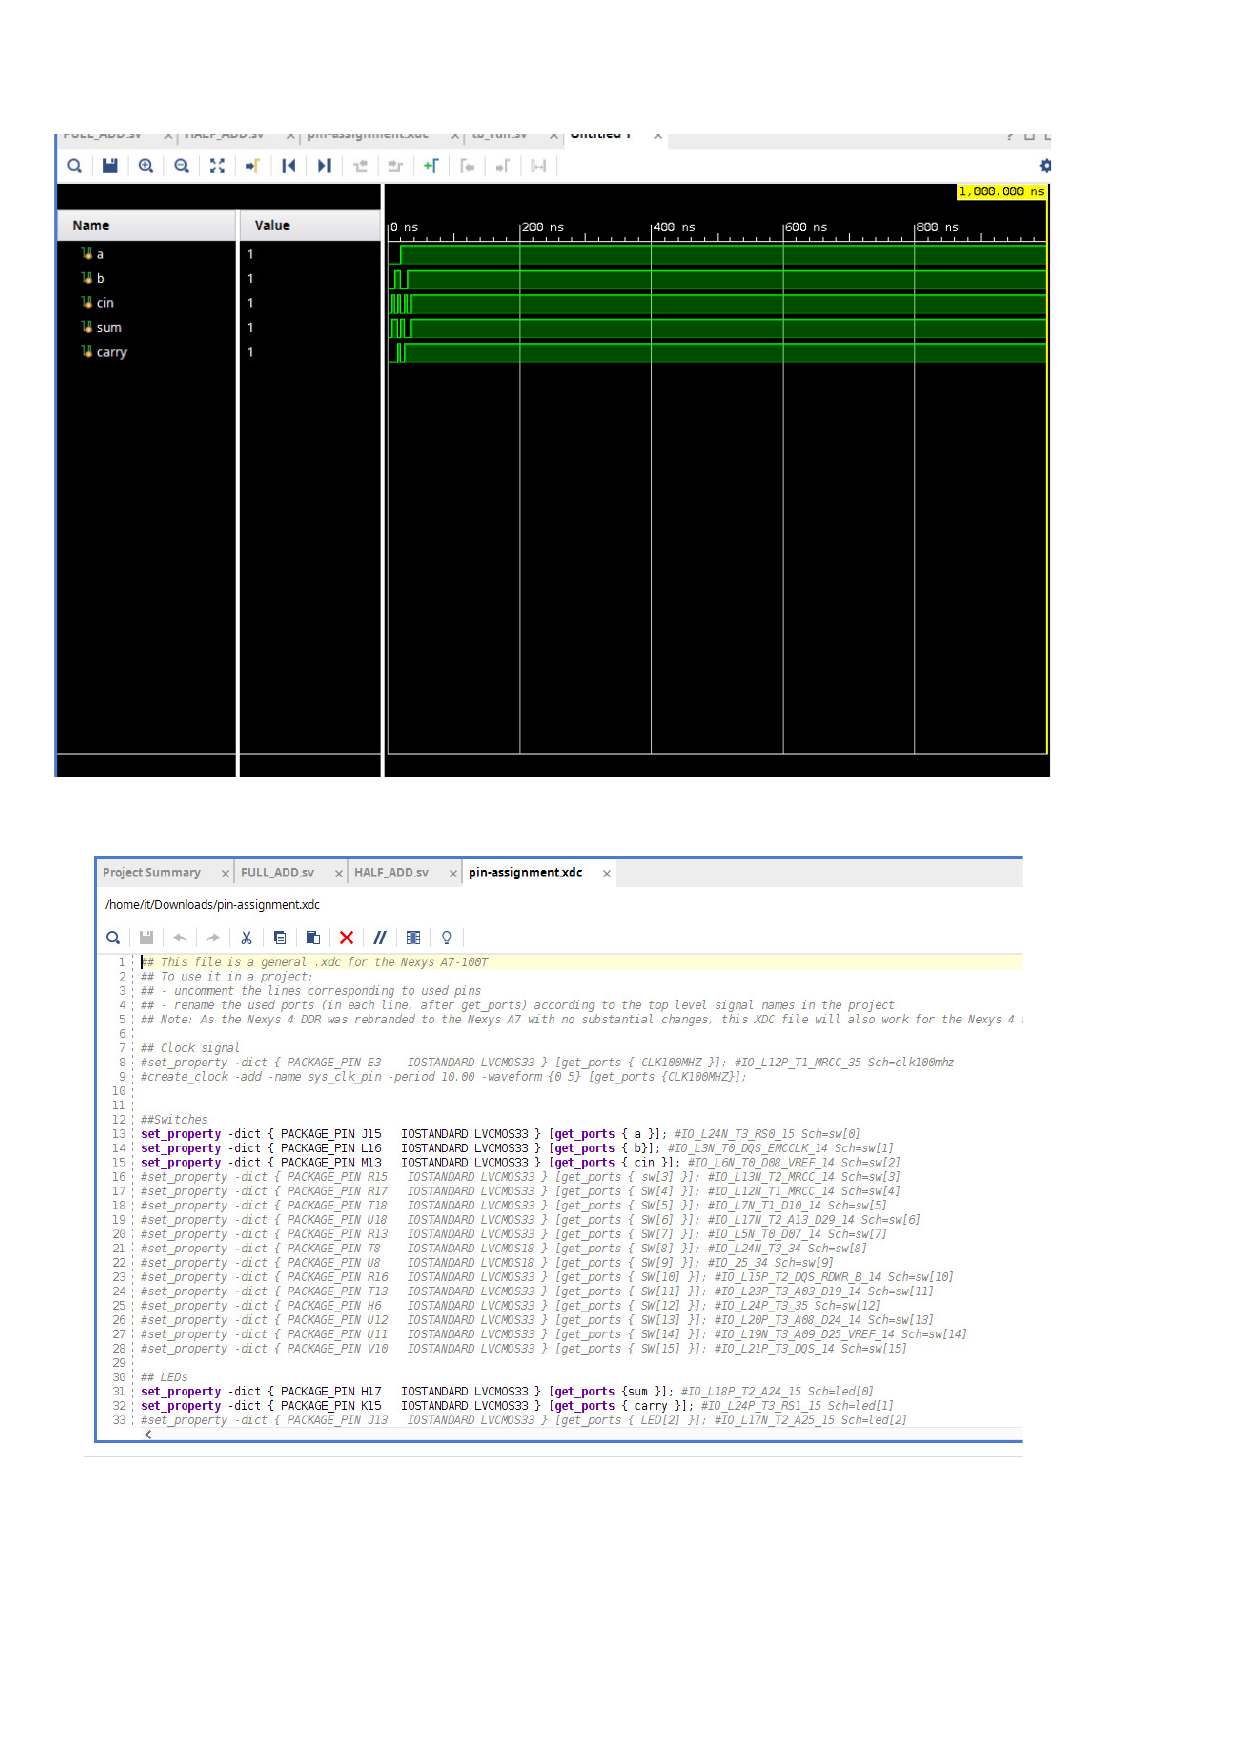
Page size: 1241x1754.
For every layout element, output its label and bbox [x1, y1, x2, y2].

picture [47, 134, 1052, 777]
picture [84, 856, 1023, 1457]
